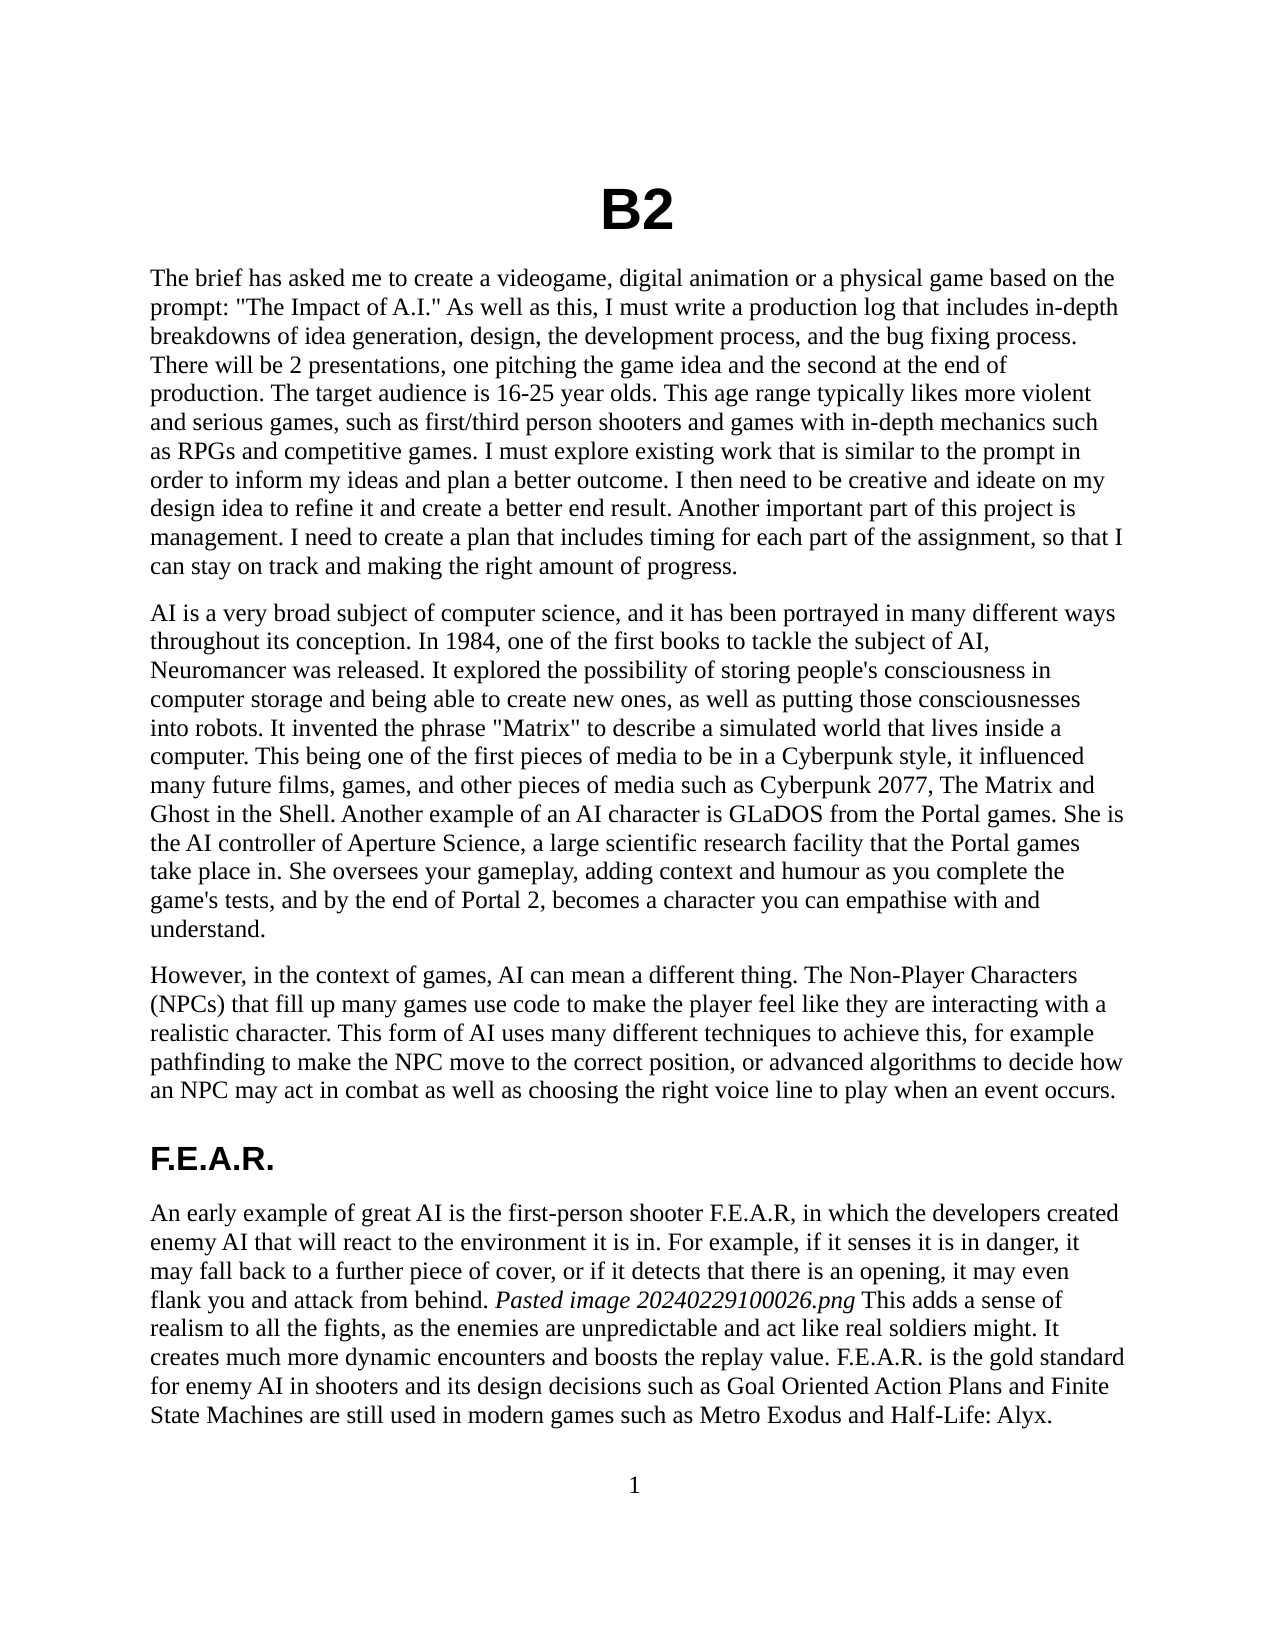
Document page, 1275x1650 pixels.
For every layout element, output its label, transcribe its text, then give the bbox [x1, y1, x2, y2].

text The brief has asked me to create a videogame, digital animation or a physical game based on the prompt: "The Impact of A.I." As well as this, I must write a production log that includes in-depth breakdowns of idea generation, design, the development process, and the bug fixing process. There will be 2 presentations, one pitching the game idea and the second at the end of production. The target audience is 16-25 year olds. This age range typically likes more violent and serious games, such as first/third person shooters and games with in-depth mechanics such as RPGs and competitive games. I must explore existing work that is similar to the prompt in order to inform my ideas and plan a better outcome. I then need to be creative and ideate on my design idea to refine it and create a better end result. Another important part of this project is management. I need to create a plan that includes timing for each part of the assignment, so that I can stay on track and making the right amount of progress. [150, 263, 1125, 580]
text AI is a very broad subject of computer science, and it has been portrayed in many different ways throughout its conception. In 1984, one of the first books to tackle the subject of AI, Neuromancer was released. It explored the possibility of storing people's consciousness in computer storage and being able to create new ones, as well as putting those consciousnesses into robots. It invented the phrase "Matrix" to describe a simulated world that lives inside a computer. This being one of the first pieces of media to be in a Cyberpunk style, it influenced many future films, games, and other pieces of media such as Cyberpunk 2077, The Matrix and Ghost in the Shell. Another example of an AI character is GLaDOS from the Portal games. She is the AI controller of Aperture Science, a large scientific research facility that the Portal games take place in. She oversees your gameplay, adding context and humour as you complete the game's tests, and by the end of Portal 2, becomes a character you can empathise with and understand. [150, 598, 1125, 943]
title B2 [150, 175, 1125, 242]
text An early example of great AI is the first-person shooter F.E.A.R, in which the developers created enemy AI that will react to the environment it is in. For example, if it senses it is in danger, it may fall back to a further piece of cover, or if it detects that there is an opening, it may even flank you and attack from behind. Pasted image 20240229100026.png This adds a sense of realism to all the fights, as the enemies are unpredictable and act like real soldiers might. It creates much more dynamic encounters and boosts the replay value. F.E.A.R. is the gold standard for enemy AI in shooters and its design decisions such as Goal Oriented Action Plans and Finite State Machines are still used in modern games such as Metro Exodus and Half-Life: Alyx. [150, 1198, 1125, 1428]
subtitle F.E.A.R. [150, 1138, 1125, 1177]
text However, in the context of games, AI can mean a different thing. The Non-Player Characters (NPCs) that fill up many games use code to make the player feel like they are interacting with a realistic character. This form of AI uses many different techniques to achieve this, for example pathfinding to make the NPC move to the correct position, or advanced algorithms to decide how an NPC may act in combat as well as choosing the right voice line to play when an event occurs. [150, 961, 1125, 1104]
